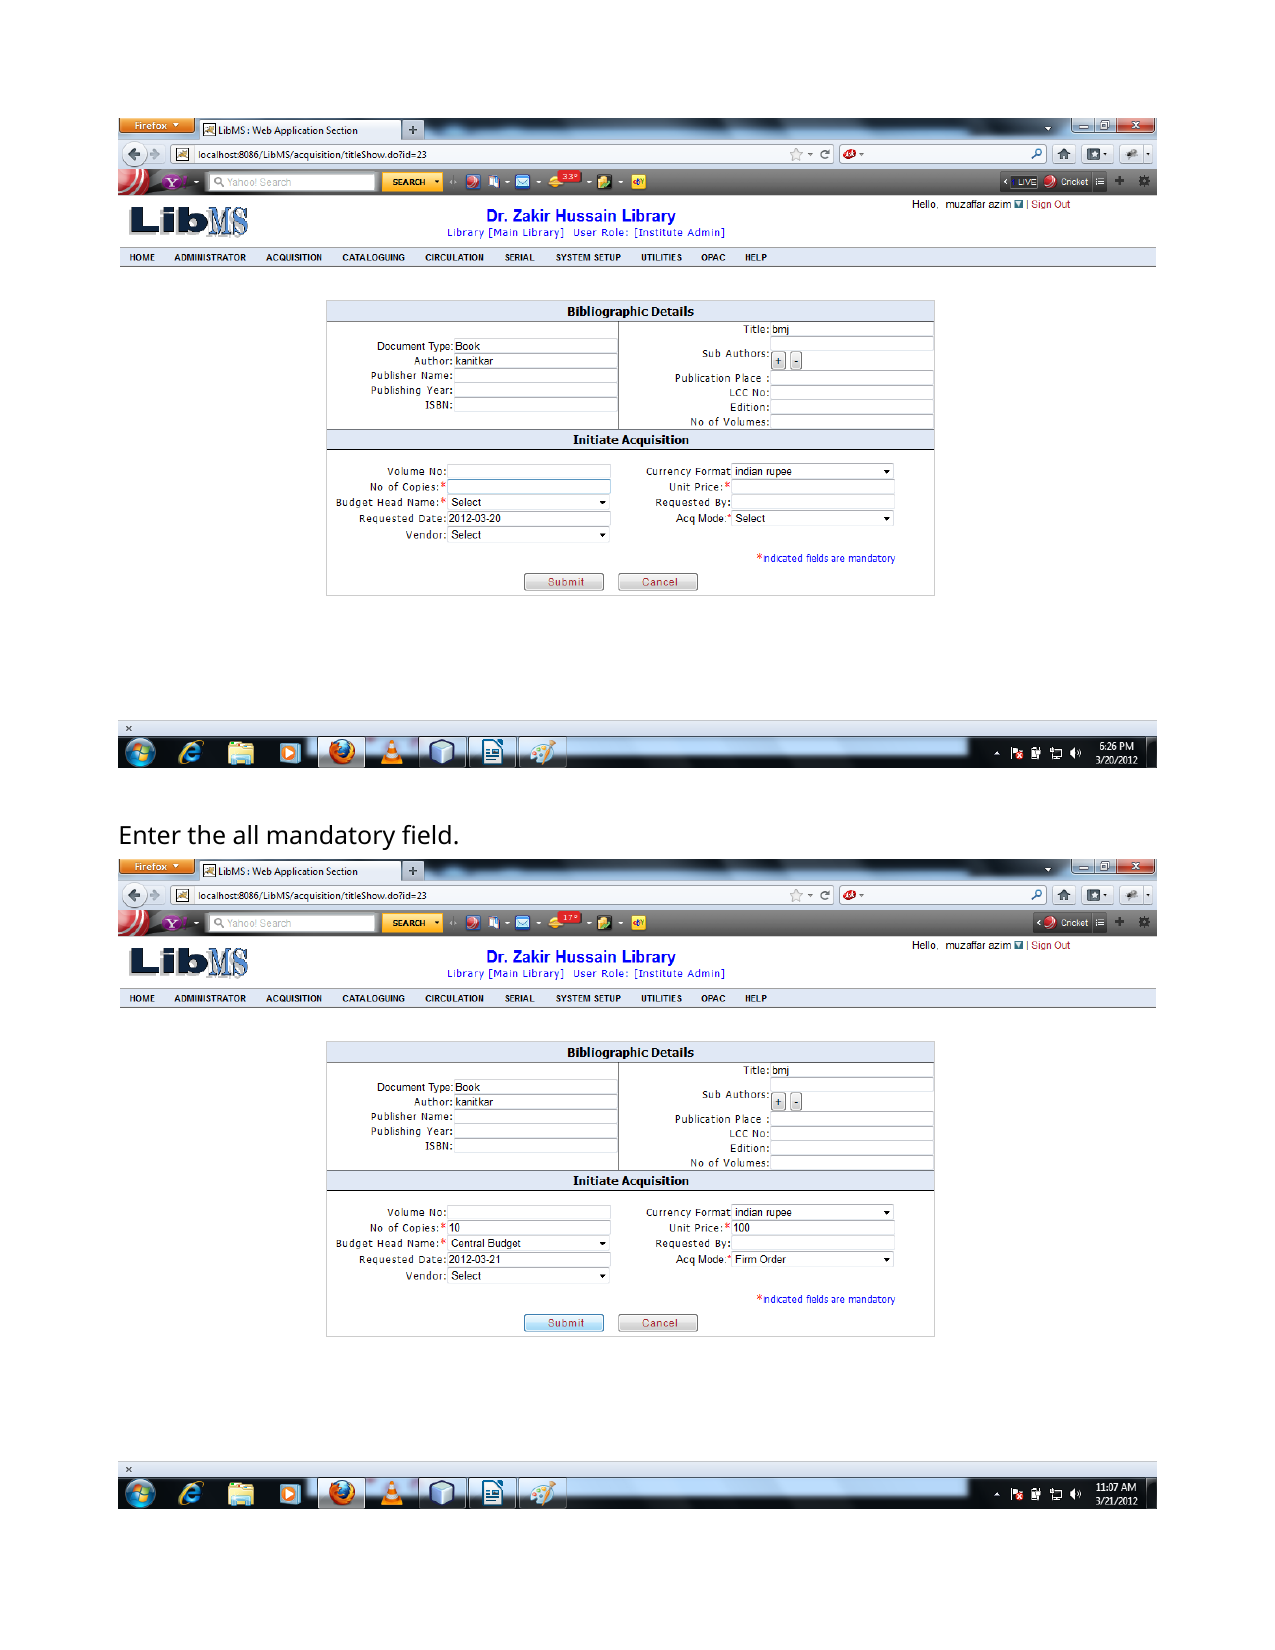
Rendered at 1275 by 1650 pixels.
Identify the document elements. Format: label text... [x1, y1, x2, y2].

picture [118, 118, 1157, 768]
text Enter the all mandatory field. [118, 817, 1157, 851]
picture [118, 859, 1157, 1509]
